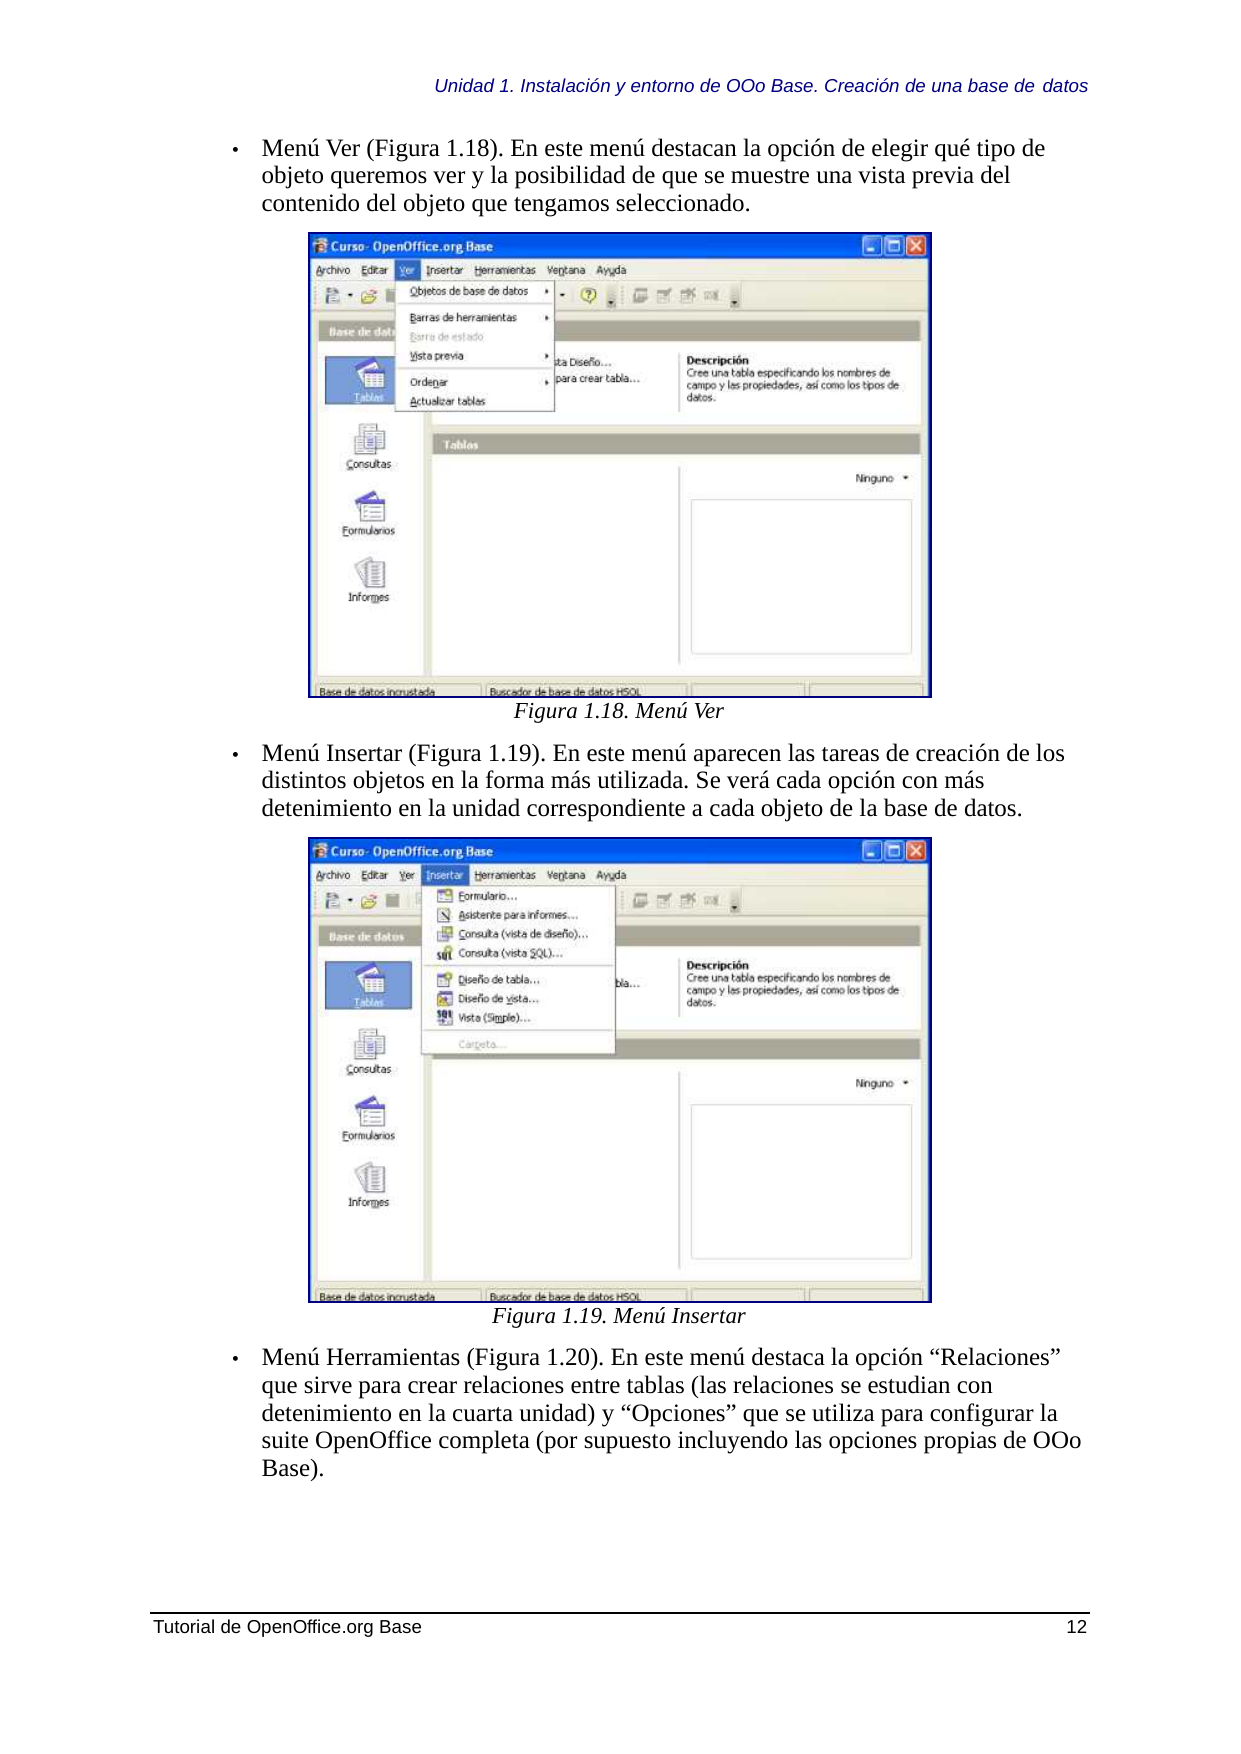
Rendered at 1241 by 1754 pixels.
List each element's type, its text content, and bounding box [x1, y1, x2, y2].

list Menú Herramientas (Figura 1.20). En este menú destaca la opción “Relaciones” que sirve para crear relaciones entre tablas (las relaciones se estudian con detenimiento en la cuarta unidad) y “Opciones” que se utiliza para configurar la suite OpenOffice completa (por supuesto incluyendo las opciones propias de OOo Base). [232, 1343, 1090, 1482]
picture [310, 234, 930, 696]
text Figura 1.18. Menú Ver [150, 232, 1090, 724]
list Menú Ver (Figura 1.18). En este menú destacan la opción de elegir qué tipo de objeto queremos ver y la posibilidad de que se muestre una vista previa del contenido del objeto que tengamos seleccionado. [232, 134, 1090, 217]
list Menú Insertar (Figura 1.19). En este menú aparecen las tareas de creación de los distintos objetos en la forma más utilizada. Se verá cada opción con más detenimiento en la unidad correspondiente a cada objeto de la base de datos. [232, 739, 1090, 822]
text Figura 1.19. Menú Insertar [150, 837, 1090, 1329]
picture [310, 839, 930, 1301]
